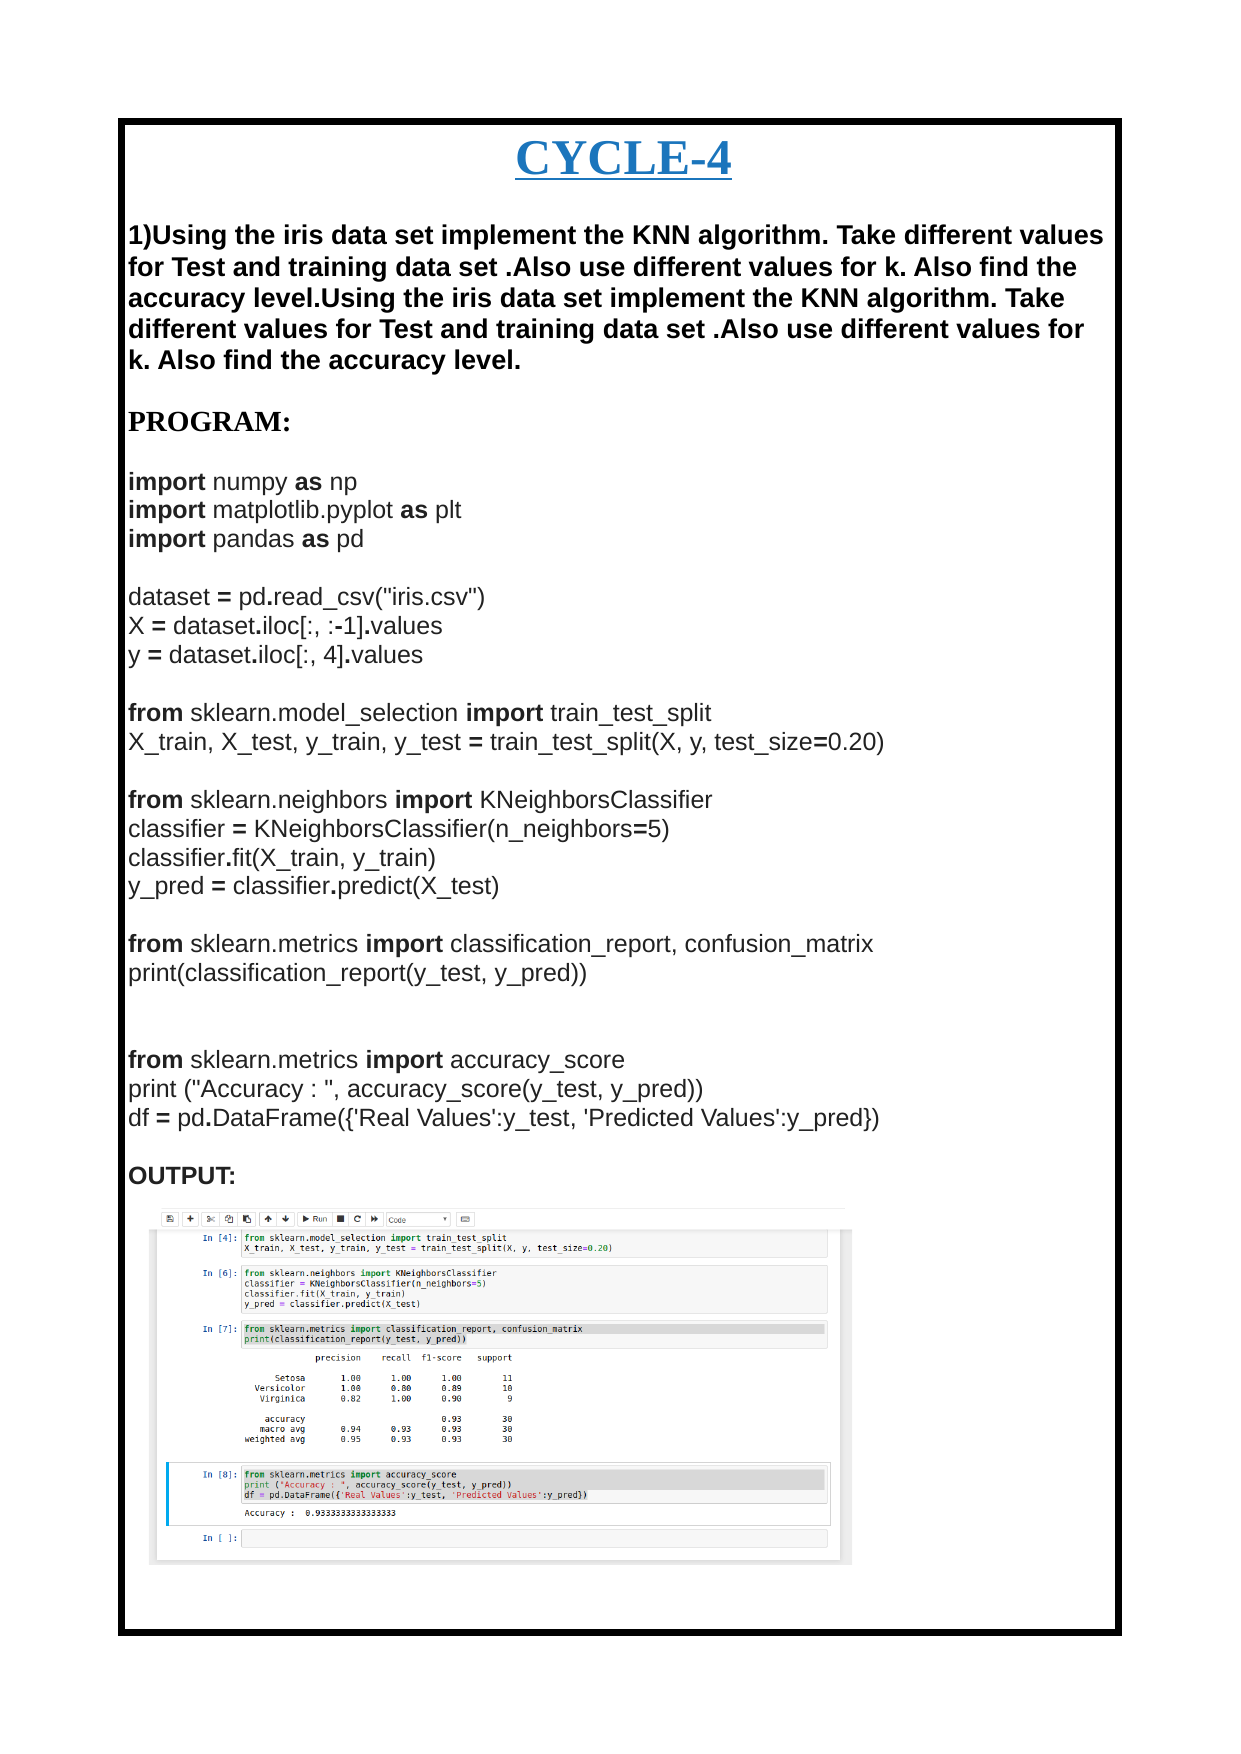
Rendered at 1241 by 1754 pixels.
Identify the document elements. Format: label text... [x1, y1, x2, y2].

text from sklearn.metrics import accuracy_score [128, 1045, 1112, 1074]
text y_pred = classifier.predict(X_test) [128, 871, 1112, 900]
text classifier.fit(X_train, y_train) [128, 842, 1112, 871]
text import matplotlib.pyplot as plt [128, 495, 1112, 524]
text dataset = pd.read_csv("iris.csv") [128, 582, 1112, 611]
text from sklearn.neighbors import KNeighborsClassifier [128, 785, 1112, 814]
list PROGRAM: [128, 404, 1112, 438]
text from sklearn.model_selection import train_test_split [128, 698, 1112, 727]
text from sklearn.metrics import classification_report, confusion_matrix [128, 929, 1112, 958]
text import pandas as pd [128, 524, 1112, 553]
list 1)Using the iris data set implement the KNN algorithm. Take different values for Test and training data set .Also use different values for k. Also find the accuracy level.Using the iris data set implement the KNN algorithm. Take different values for Test and training data set .Also use different values for k. Also find the accuracy level. [128, 219, 1112, 376]
picture [148, 1208, 853, 1565]
text classifier = KNeighborsClassifier(n_neighbors=5) [128, 814, 1112, 842]
text print ("Accuracy : ", accuracy_score(y_test, y_pred)) [128, 1074, 1112, 1103]
text X = dataset.iloc[:, :-1].values [128, 611, 1112, 640]
text CYCLE-4 [128, 128, 1112, 185]
text print(classification_report(y_test, y_pred)) [128, 958, 1112, 987]
text OUTPUT: [128, 1161, 1112, 1190]
text y = dataset.iloc[:, 4].values [128, 640, 1112, 668]
text import numpy as np [128, 467, 1112, 495]
text df = pd.DataFrame({'Real Values':y_test, 'Predicted Values':y_pred}) [128, 1103, 1112, 1131]
text X_train, X_test, y_train, y_test = train_test_split(X, y, test_size=0.20) [128, 727, 1112, 756]
